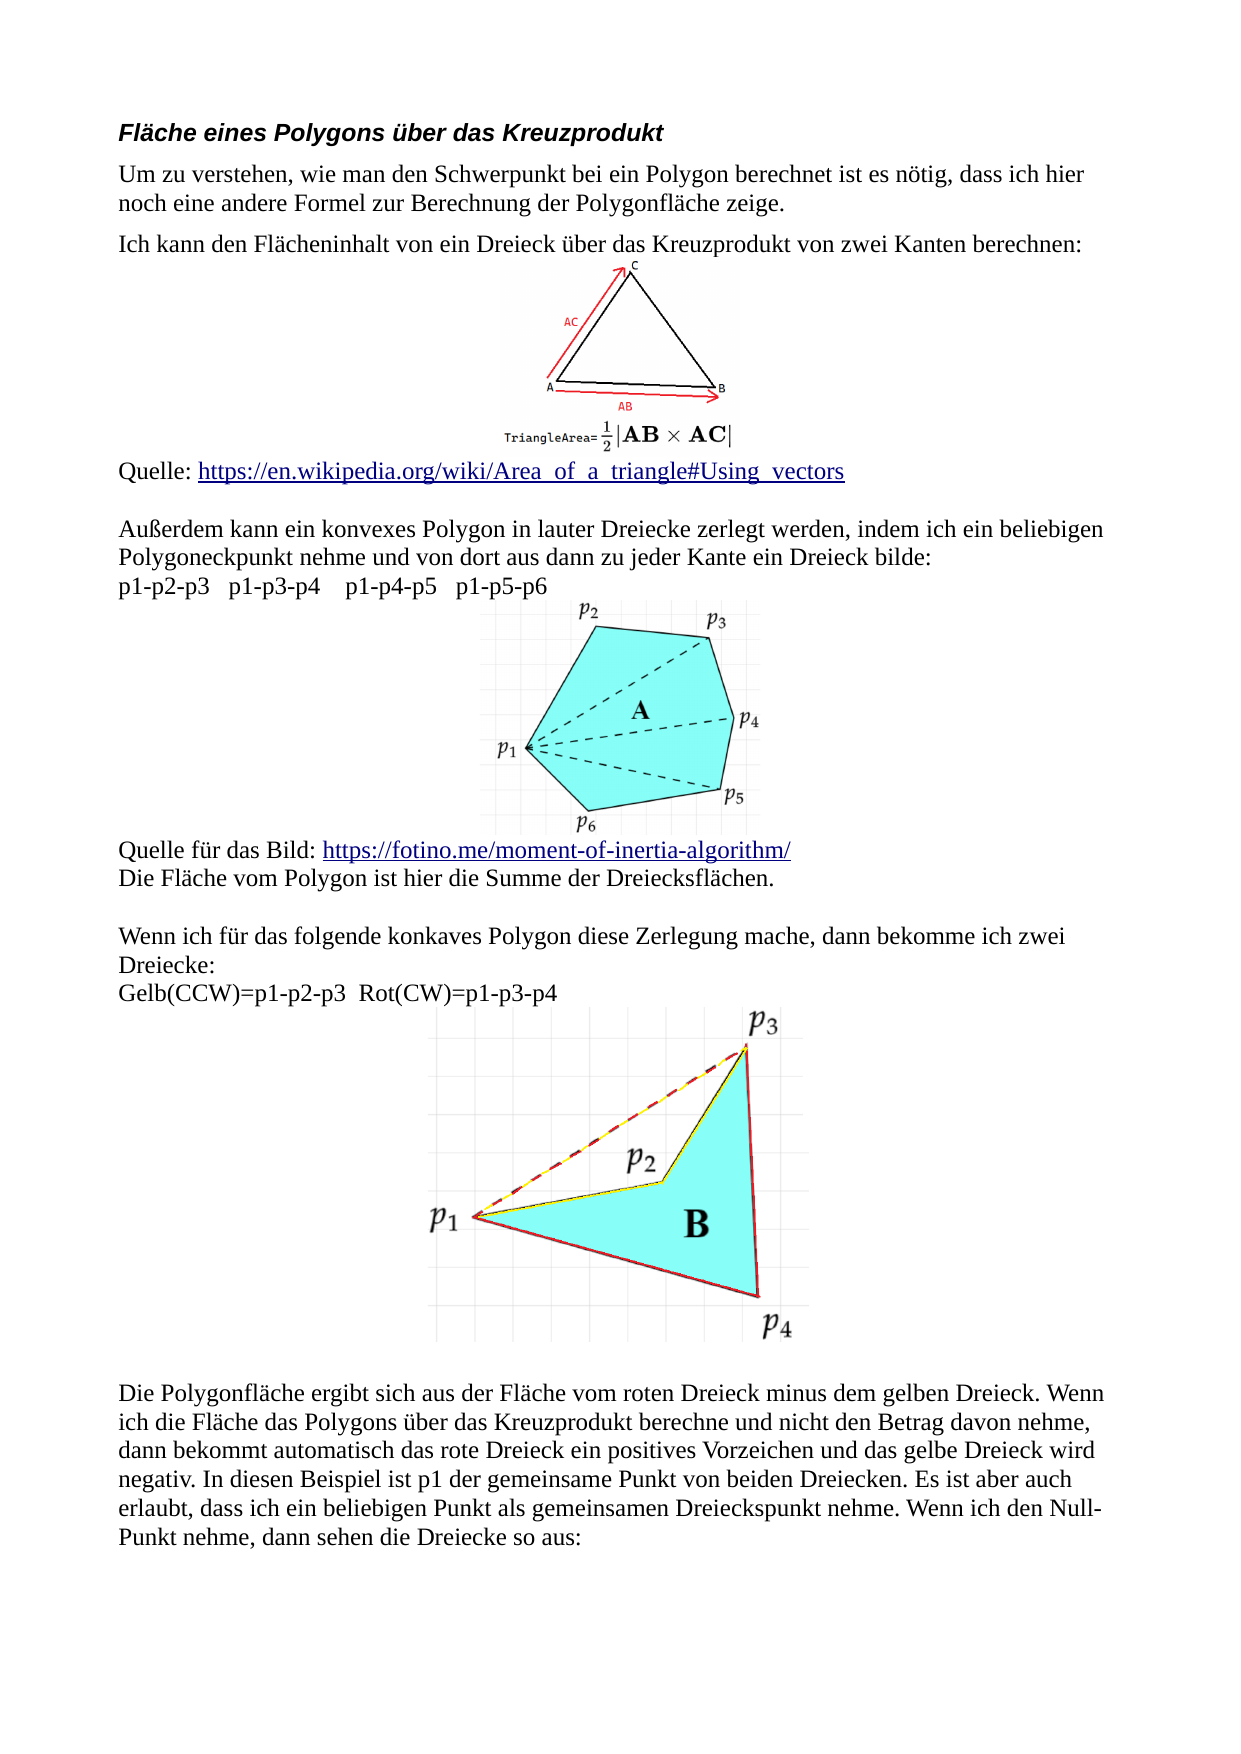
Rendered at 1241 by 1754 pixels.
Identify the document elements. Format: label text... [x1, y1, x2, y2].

subtitle Fläche eines Polygons über das Kreuzprodukt [118, 118, 1122, 147]
text Gelb(CCW)=p1-p2-p3 Rot(CW)=p1-p3-p4 [118, 978, 1122, 1007]
text Die Polygonfläche ergibt sich aus der Fläche vom roten Dreieck minus dem gelben Dreieck. Wenn ich die Fläche das Polygons über das Kreuzprodukt berechne und nicht den Betrag davon nehme, dann bekommt automatisch das rote Dreieck ein positives Vorzeichen und das gelbe Dreieck wird negativ. In diesen Beispiel ist p1 der gemeinsame Punkt von beiden Dreiecken. Es ist aber auch erlaubt, dass ich ein beliebigen Punkt als gemeinsamen Dreieckspunkt nehme. Wenn ich den Null-Punkt nehme, dann sehen die Dreiecke so aus: [118, 1378, 1122, 1551]
text Quelle: https://en.wikipedia.org/wiki/Area_of_a_triangle#Using_vectors [118, 258, 1122, 485]
picture [427, 1007, 813, 1350]
text Ich kann den Flächeninhalt von ein Dreieck über das Kreuzprodukt von zwei Kanten berechnen: [118, 229, 1122, 258]
text p1-p2-p3 p1-p3-p4 p1-p4-p5 p1-p5-p6 [118, 571, 1122, 600]
text Außerdem kann ein konvexes Polygon in lauter Dreiecke zerlegt werden, indem ich ein beliebigen Polygoneckpunkt nehme und von dort aus dann zu jeder Kante ein Dreieck bilde: [118, 514, 1122, 571]
text Um zu verstehen, wie man den Schwerpunkt bei ein Polygon berechnet ist es nötig, dass ich hier noch eine andere Formel zur Berechnung der Polygonfläche zeige. [118, 159, 1122, 217]
picture [479, 600, 761, 835]
text Wenn ich für das folgende konkaves Polygon diese Zerlegung mache, dann bekomme ich zwei Dreiecke: [118, 921, 1122, 978]
picture [500, 257, 741, 457]
text Quelle für das Bild: https://fotino.me/moment-of-inertia-algorithm/ [118, 600, 1122, 863]
text Die Fläche vom Polygon ist hier die Summe der Dreiecksflächen. [118, 863, 1122, 892]
